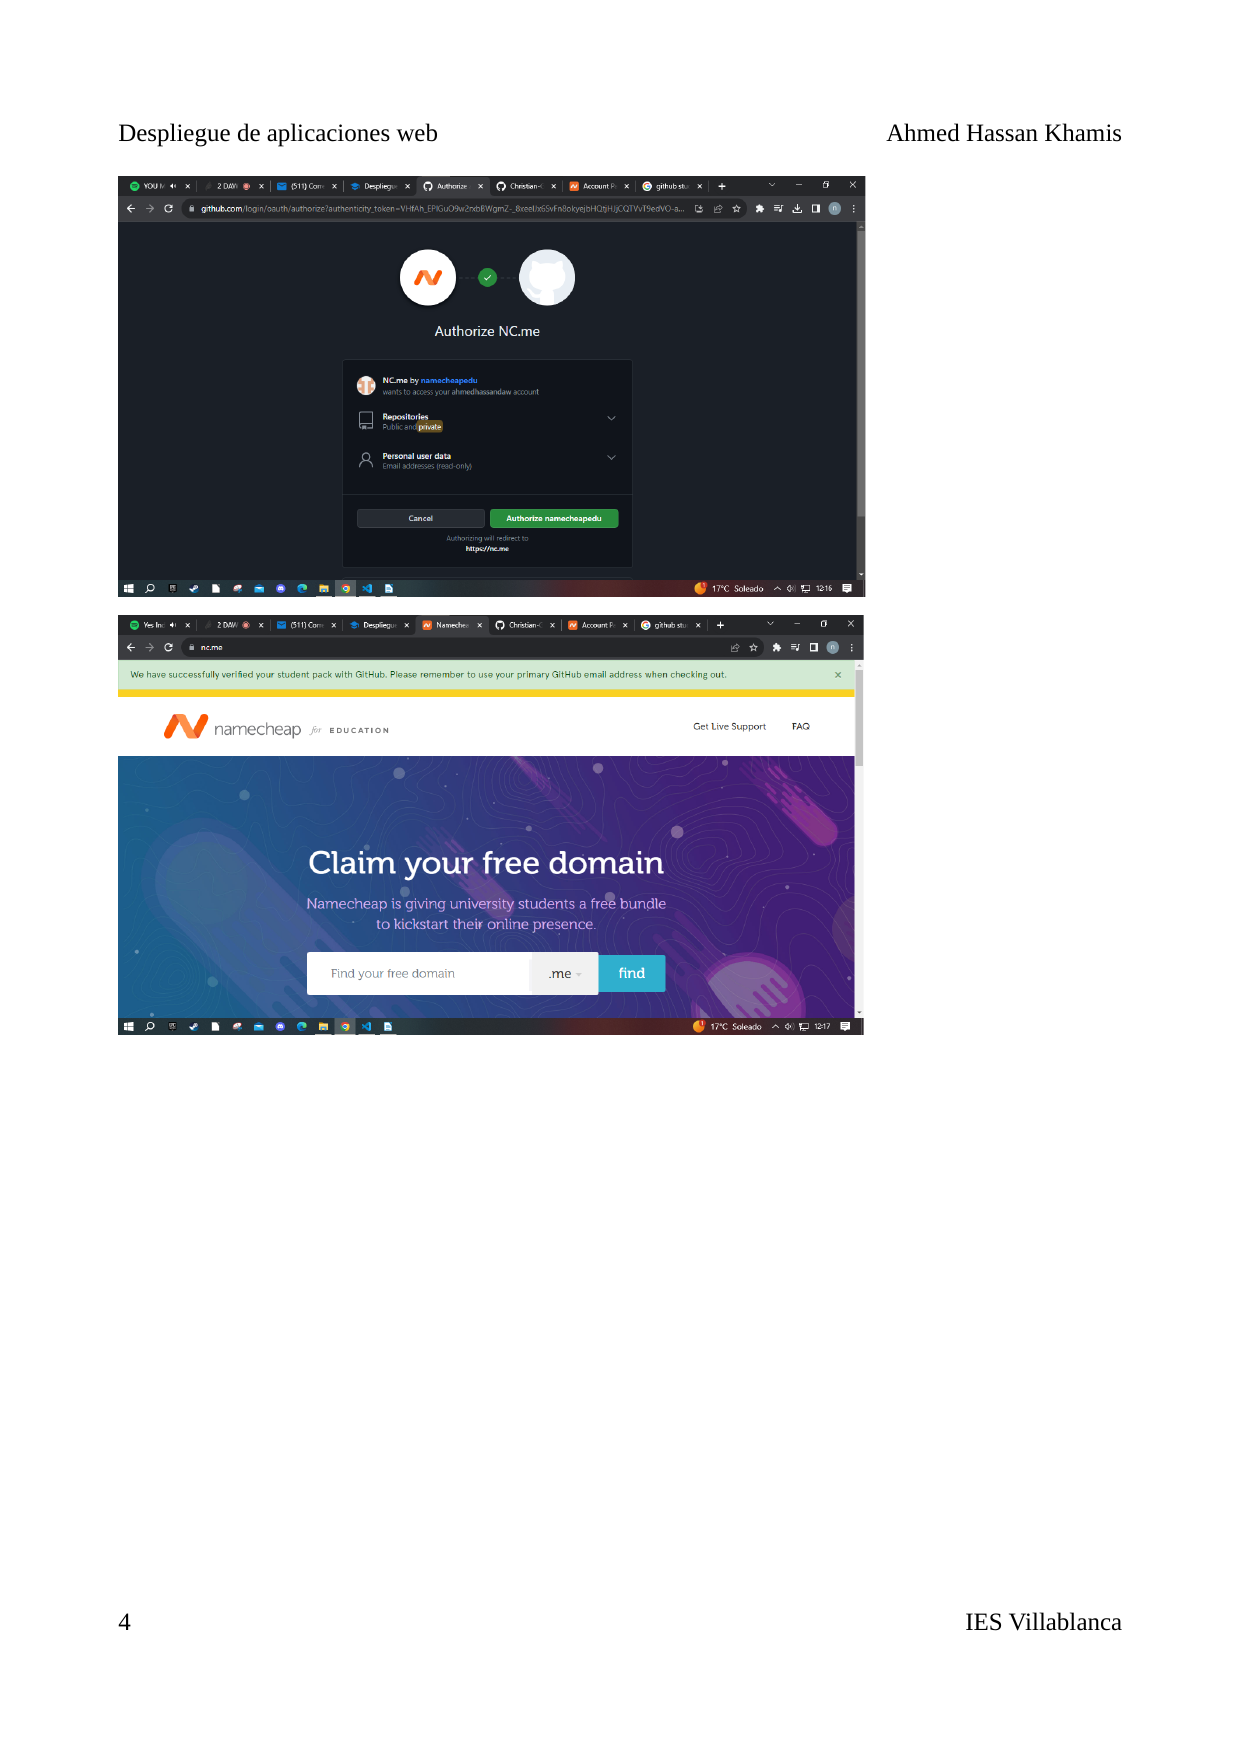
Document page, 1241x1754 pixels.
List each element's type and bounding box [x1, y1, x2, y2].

picture [118, 176, 866, 597]
picture [118, 615, 864, 1035]
